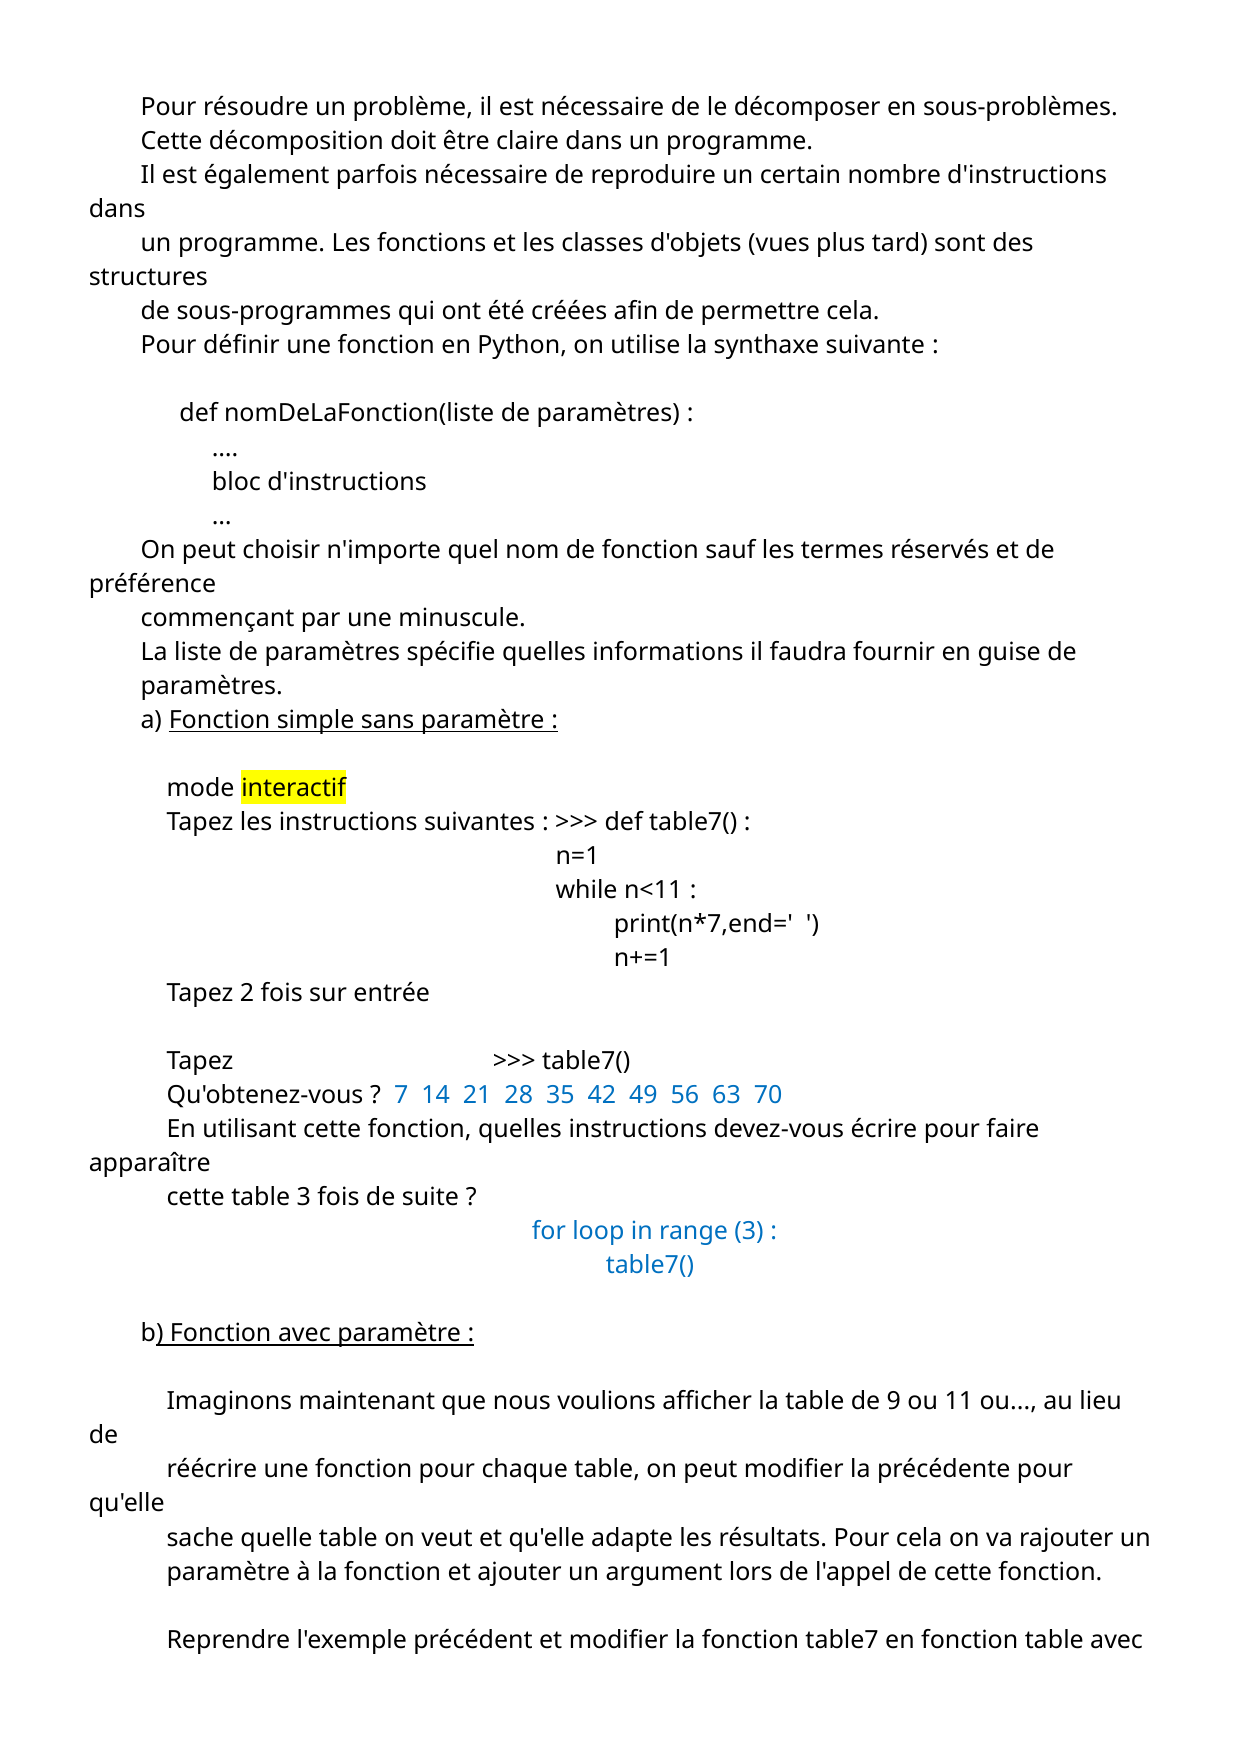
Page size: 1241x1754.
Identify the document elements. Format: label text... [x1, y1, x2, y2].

text cette table 3 fois de suite ? [88, 1178, 1152, 1213]
text a) Fonction simple sans paramètre : [88, 702, 1152, 736]
text n+=1 [88, 940, 1152, 974]
text while n<11 : [88, 872, 1152, 906]
text Imaginons maintenant que nous voulions afficher la table de 9 ou 11 ou..., au lieu de [88, 1383, 1152, 1451]
text … [88, 497, 1152, 531]
text réécrire une fonction pour chaque table, on peut modifier la précédente pour qu'elle [88, 1451, 1152, 1519]
text mode interactif [88, 770, 1152, 804]
text Il est également parfois nécessaire de reproduire un certain nombre d'instructions dans [88, 157, 1152, 225]
text Reprendre l'exemple précédent et modifier la fonction table7 en fonction table avec [88, 1621, 1152, 1655]
text En utilisant cette fonction, quelles instructions devez-vous écrire pour faire apparaître [88, 1110, 1152, 1178]
text for loop in range (3) : [88, 1213, 1152, 1247]
text commençant par une minuscule. [88, 599, 1152, 633]
text un programme. Les fonctions et les classes d'objets (vues plus tard) sont des structures [88, 225, 1152, 293]
text def nomDeLaFonction(liste de paramètres) : [88, 395, 1152, 429]
text Tapez les instructions suivantes : >>> def table7() : [88, 804, 1152, 838]
text print(n*7,end=' ') [88, 906, 1152, 940]
text Tapez 2 fois sur entrée [88, 974, 1152, 1008]
text La liste de paramètres spécifie quelles informations il faudra fournir en guise de [88, 633, 1152, 668]
text Cette décomposition doit être claire dans un programme. [88, 123, 1152, 157]
text bloc d'instructions [88, 463, 1152, 497]
text Tapez >>> table7() [88, 1042, 1152, 1076]
text paramètre à la fonction et ajouter un argument lors de l'appel de cette fonction. [88, 1553, 1152, 1587]
text table7() [88, 1247, 1152, 1281]
text Qu'obtenez-vous ? 7 14 21 28 35 42 49 56 63 70 [88, 1076, 1152, 1110]
text On peut choisir n'importe quel nom de fonction sauf les termes réservés et de préférence [88, 531, 1152, 599]
text sache quelle table on veut et qu'elle adapte les résultats. Pour cela on va rajouter un [88, 1519, 1152, 1553]
text Pour définir une fonction en Python, on utilise la synthaxe suivante : [88, 327, 1152, 361]
text b) Fonction avec paramètre : [88, 1315, 1152, 1349]
text n=1 [88, 838, 1152, 872]
text …. [88, 429, 1152, 463]
text Pour résoudre un problème, il est nécessaire de le décomposer en sous-problèmes. [88, 88, 1152, 123]
text de sous-programmes qui ont été créées afin de permettre cela. [88, 293, 1152, 327]
text paramètres. [88, 668, 1152, 702]
